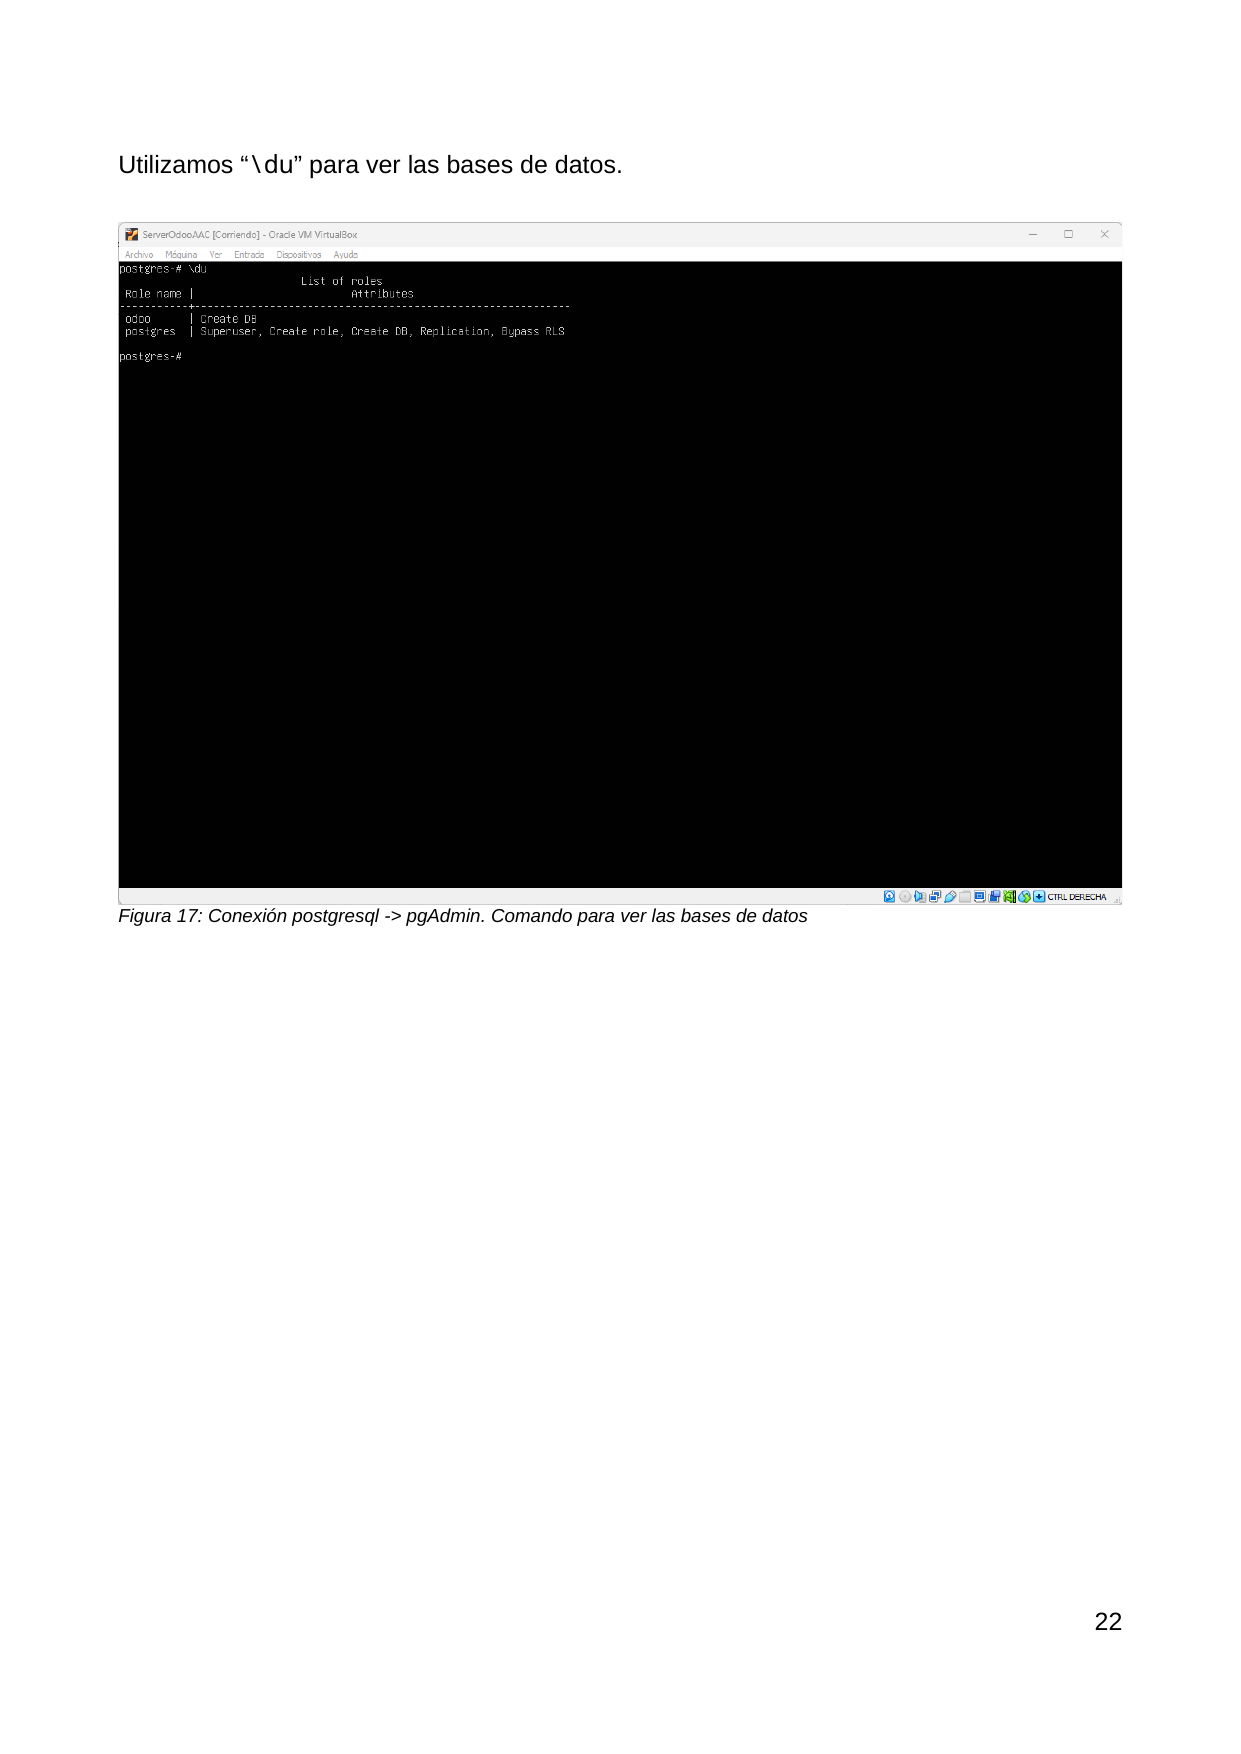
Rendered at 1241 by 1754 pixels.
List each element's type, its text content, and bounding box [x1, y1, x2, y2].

picture [118, 222, 1123, 905]
text Figura 17: Conexión postgresql -> pgAdmin. Comando para ver las bases de datos [118, 905, 1122, 927]
text Utilizamos “\du” para ver las bases de datos. [118, 147, 1122, 181]
